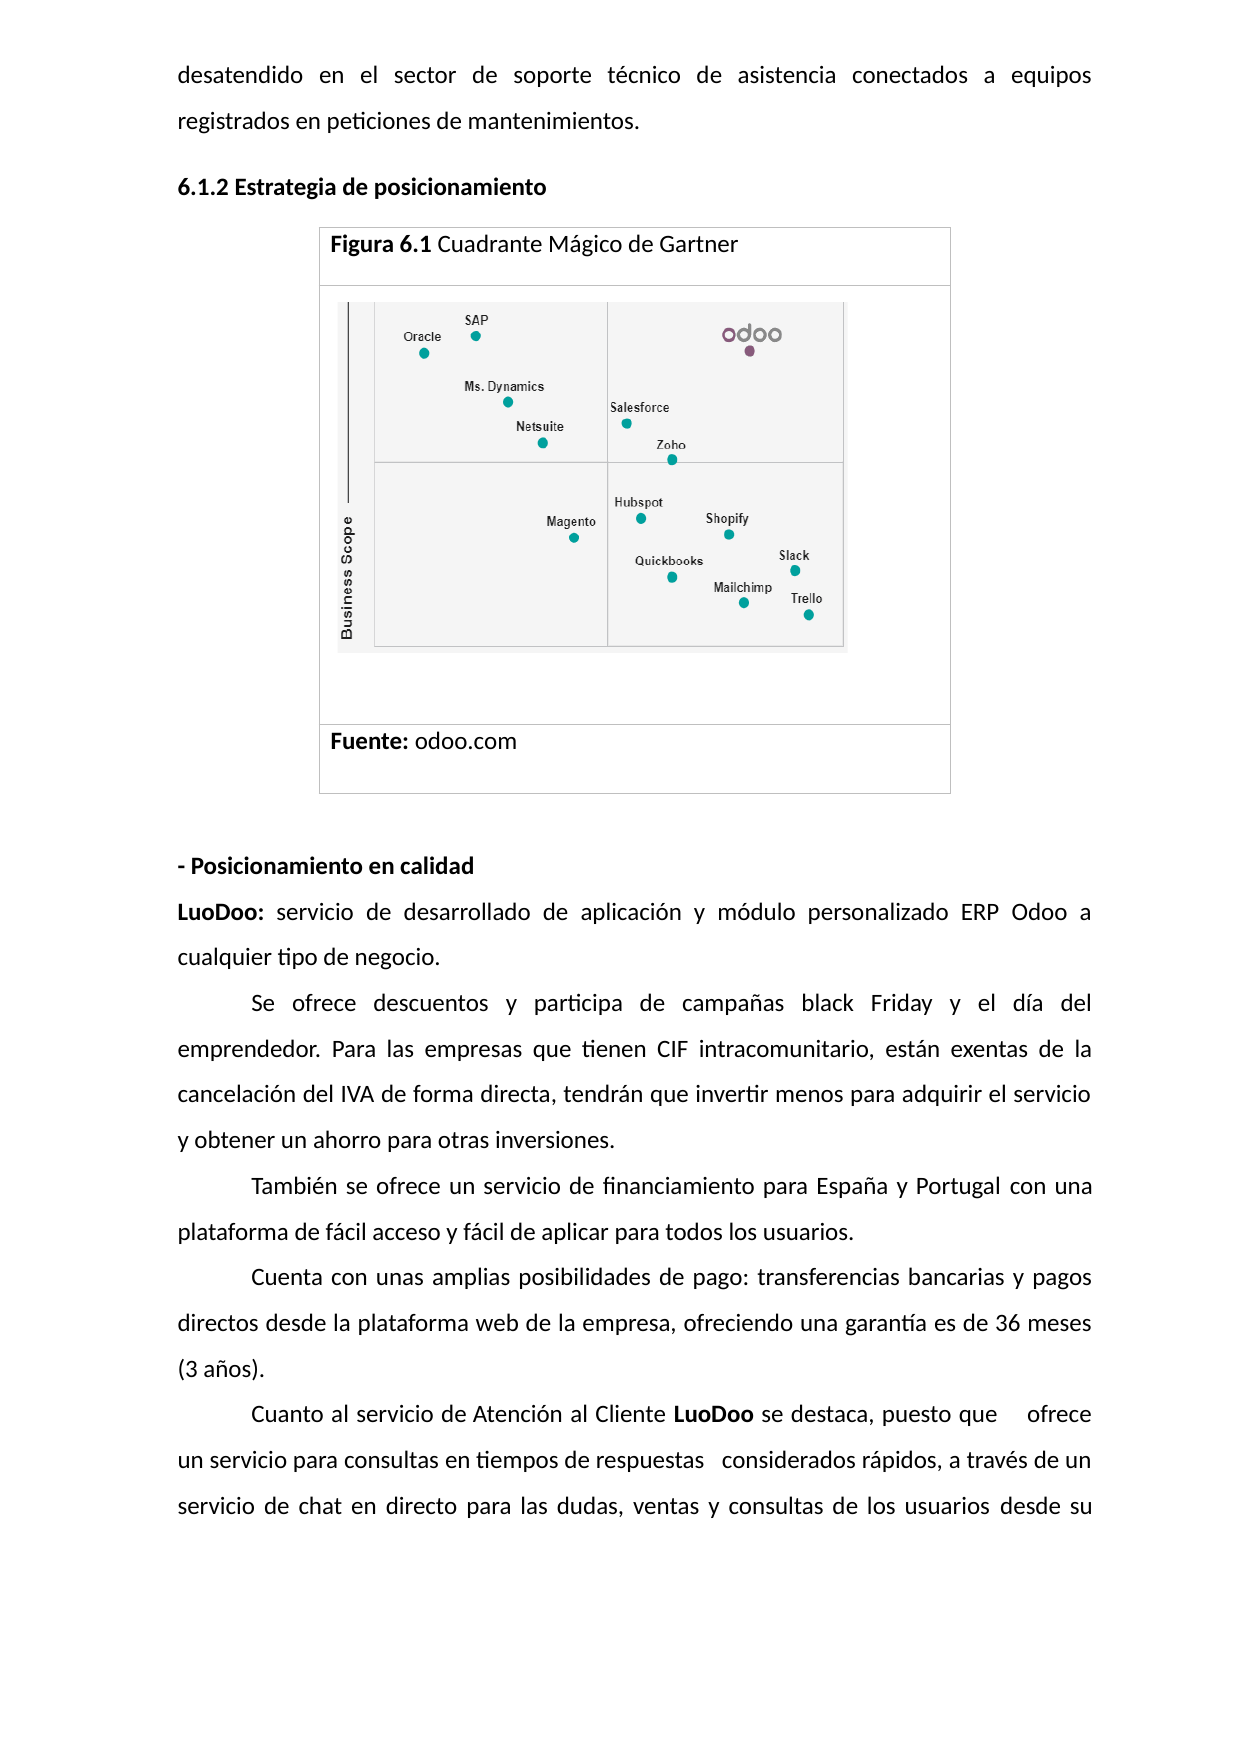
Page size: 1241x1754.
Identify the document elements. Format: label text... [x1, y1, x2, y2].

table_cell Fuente: odoo.com [320, 725, 950, 793]
text 6.1.2 Estrategia de posicionamiento [177, 171, 1093, 202]
text También se ofrece un servicio de financiamiento para España y Portugal con una plataforma de fácil acceso y fácil de aplicar para todos los usuarios. [177, 1170, 1093, 1246]
text Cuanto al servicio de Atención al Cliente LuoDoo se destaca, puesto que ofrece un servicio para consultas en tiempos de respuestas considerados rápidos, a través de un servicio de chat en directo para las dudas, ventas y consultas de los usuarios desde su [177, 1399, 1093, 1521]
text desatendido en el sector de soporte técnico de asistencia conectados a equipos registrados en peticiones de mantenimientos. [177, 59, 1093, 135]
text Se ofrece descuentos y participa de campañas black Friday y el día del emprendedor. Para las empresas que tienen CIF intracomunitario, están exentas de la cancelación del IVA de forma directa, tendrán que invertir menos para adquirir el servicio y obtener un ahorro para otras inversiones. [177, 987, 1093, 1155]
text Cuenta con unas amplias posibilidades de pago: transferencias bancarias y pagos directos desde la plataforma web de la empresa, ofreciendo una garantía es de 36 meses (3 años). [177, 1261, 1093, 1383]
table_header Figura 6.1 Cuadrante Mágico de Gartner [320, 228, 950, 284]
text - Posicionamiento en calidad [177, 850, 1093, 880]
text LuoDoo: servicio de desarrollado de aplicación y módulo personalizado ERP Odoo a cualquier tipo de negocio. [177, 896, 1093, 972]
table_cell [320, 286, 950, 724]
